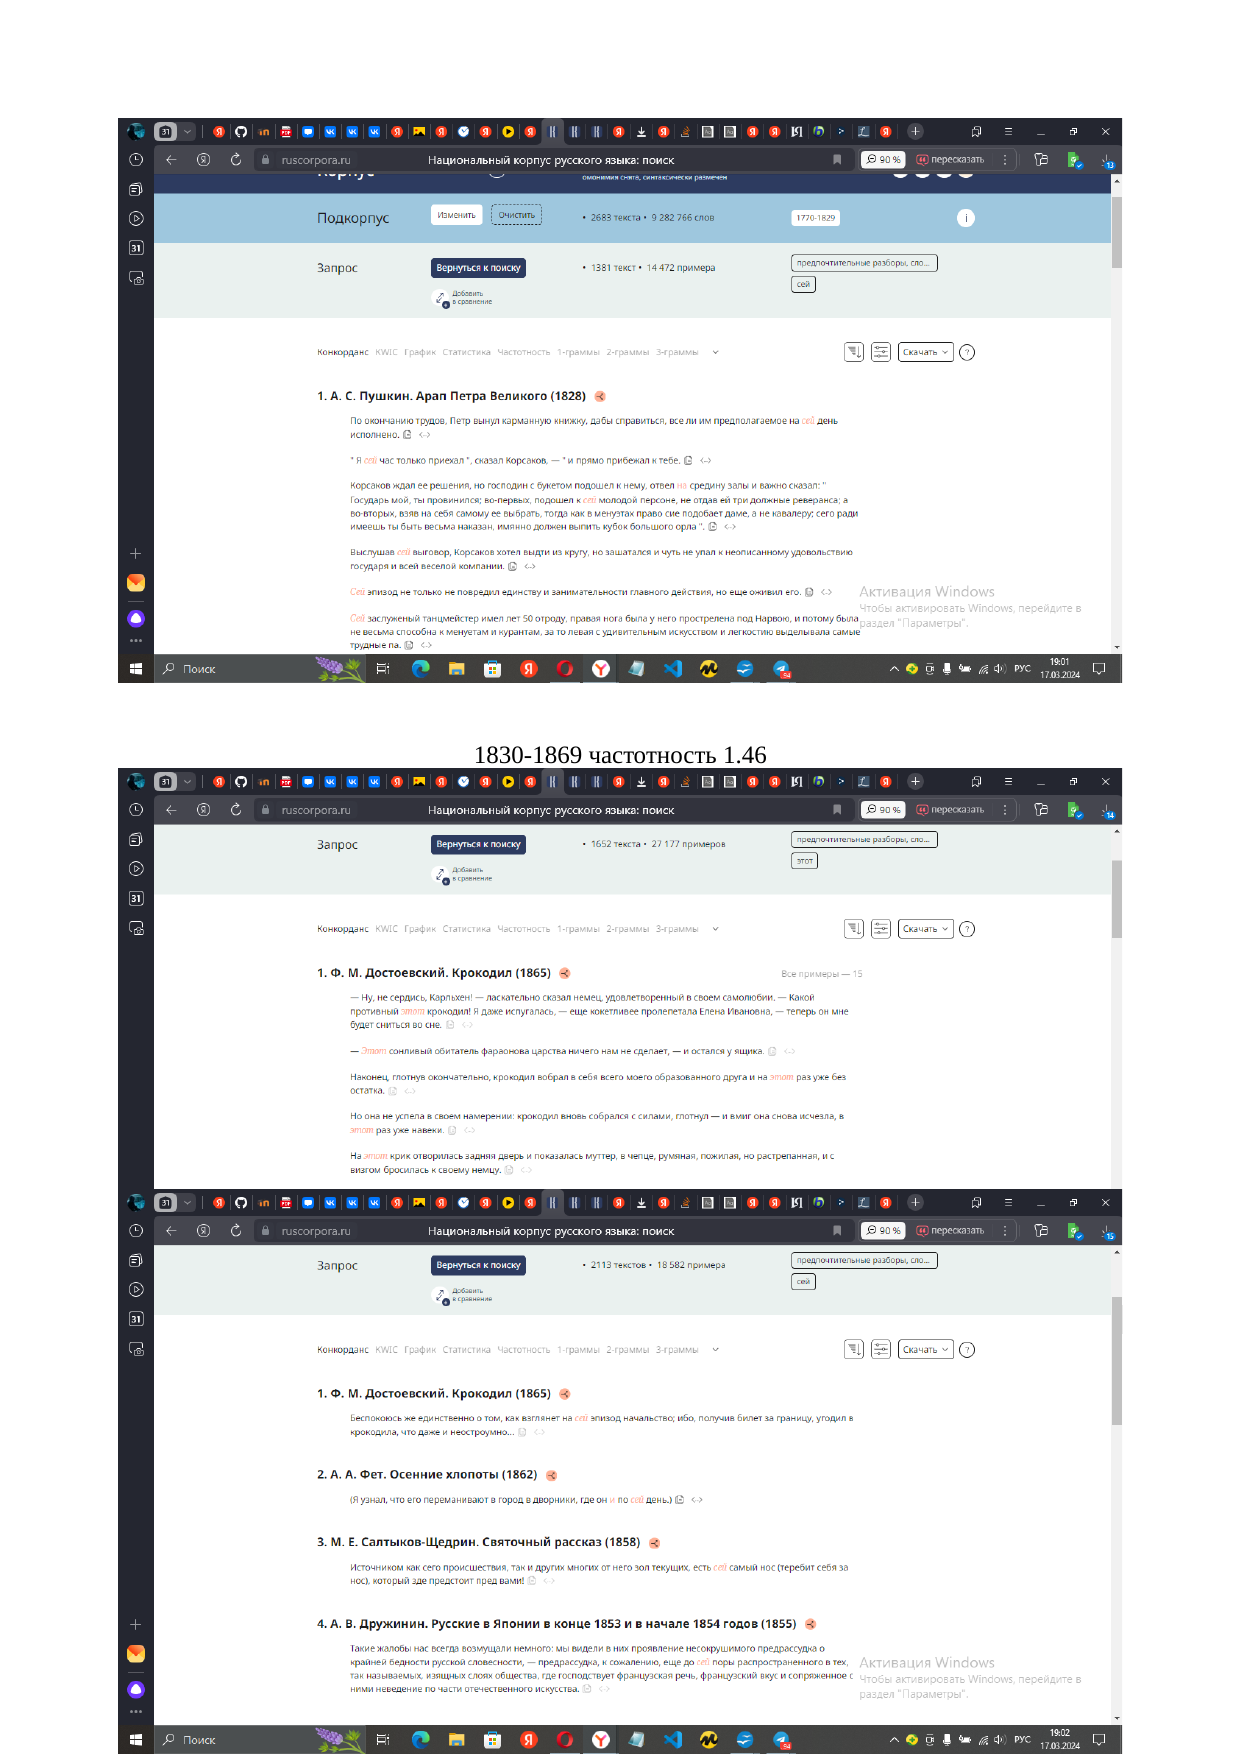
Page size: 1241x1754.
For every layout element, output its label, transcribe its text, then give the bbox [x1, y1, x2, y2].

picture [118, 118, 1123, 683]
text 1830-1869 частотность 1.46 [118, 740, 1122, 768]
picture [118, 768, 1123, 1754]
